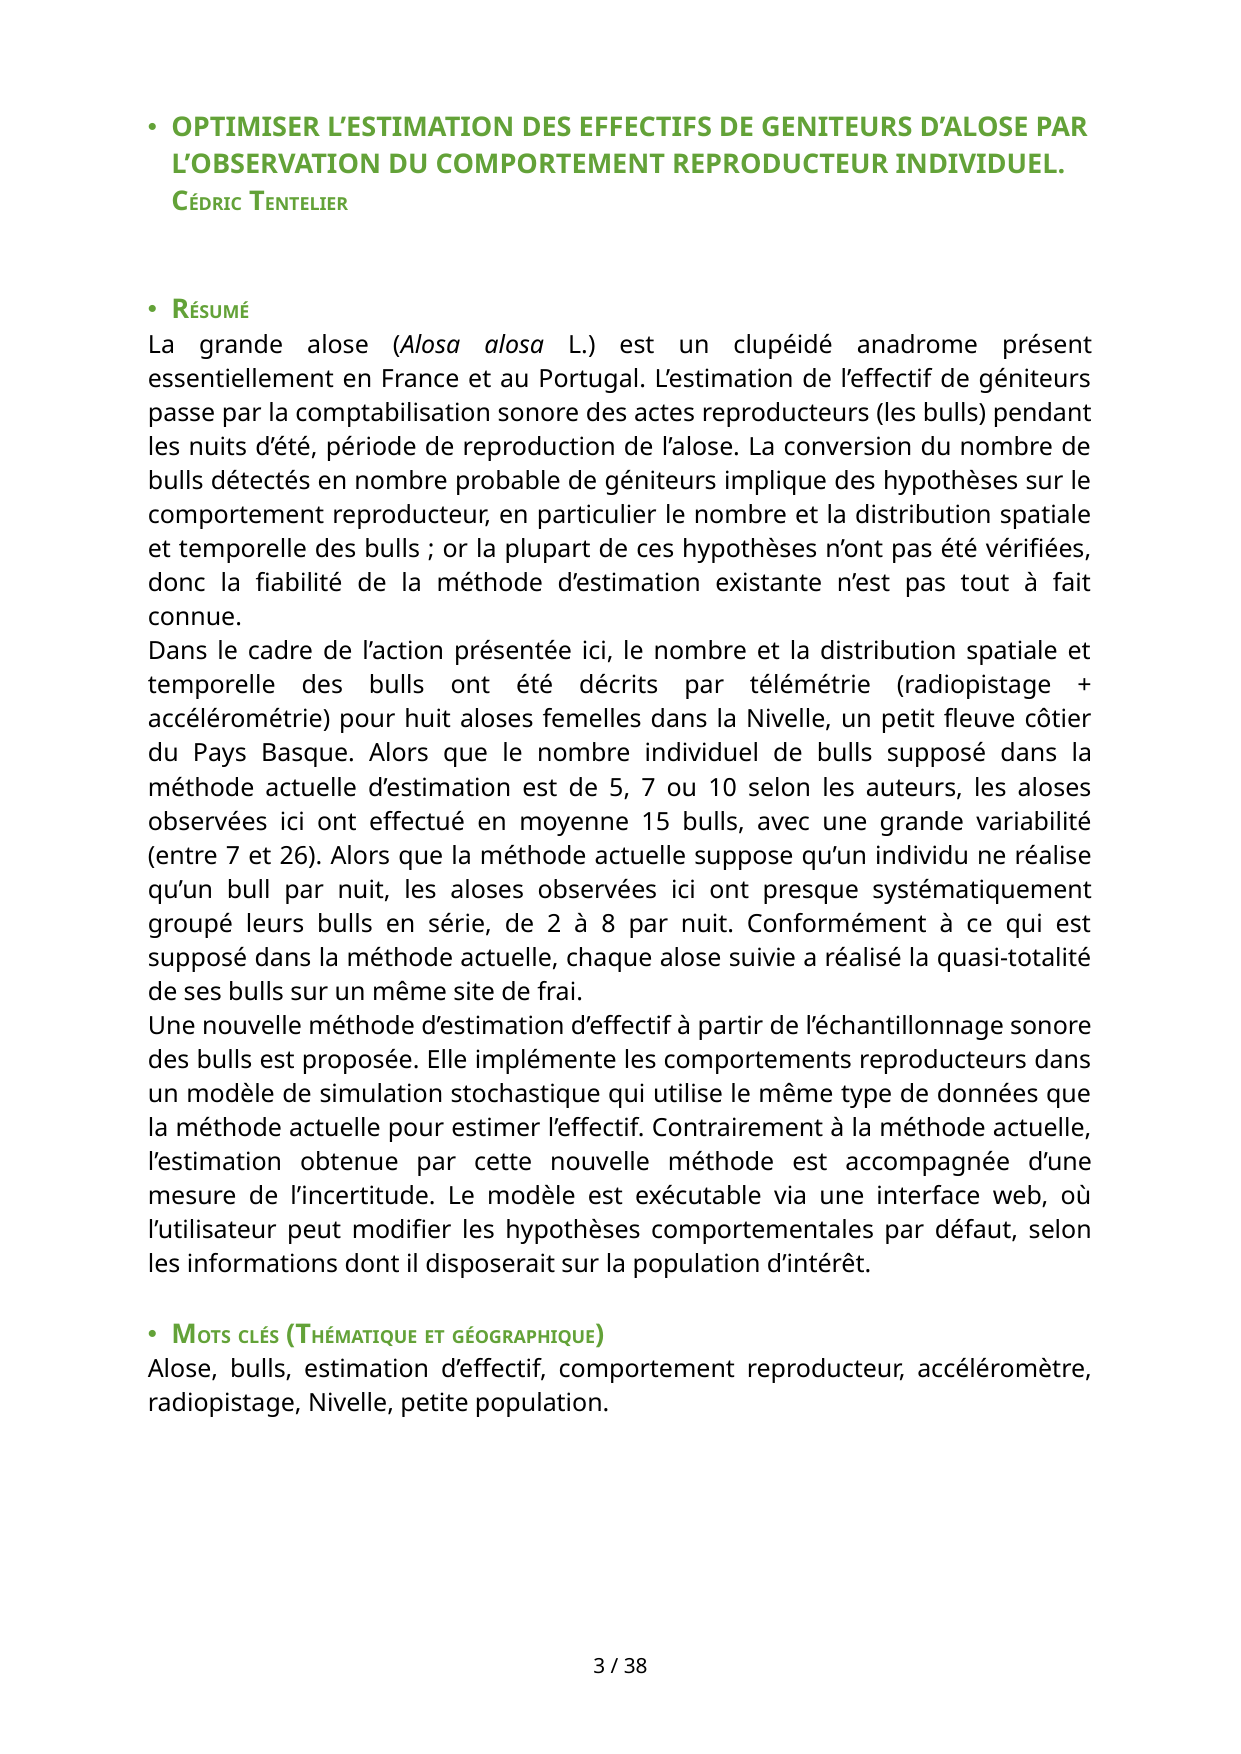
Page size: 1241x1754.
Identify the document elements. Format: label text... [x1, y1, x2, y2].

text La grande alose (Alosa alosa L.) est un clupéidé anadrome présent essentiellement en France et au Portugal. L’estimation de l’effectif de géniteurs passe par la comptabilisation sonore des actes reproducteurs (les bulls) pendant les nuits d’été, période de reproduction de l’alose. La conversion du nombre de bulls détectés en nombre probable de géniteurs implique des hypothèses sur le comportement reproducteur, en particulier le nombre et la distribution spatiale et temporelle des bulls ; or la plupart de ces hypothèses n’ont pas été vérifiées, donc la fiabilité de la méthode d’estimation existante n’est pas tout à fait connue. [148, 326, 1093, 633]
text Dans le cadre de l’action présentée ici, le nombre et la distribution spatiale et temporelle des bulls ont été décrits par télémétrie (radiopistage + accélérométrie) pour huit aloses femelles dans la Nivelle, un petit fleuve côtier du Pays Basque. Alors que le nombre individuel de bulls supposé dans la méthode actuelle d’estimation est de 5, 7 ou 10 selon les auteurs, les aloses observées ici ont effectué en moyenne 15 bulls, avec une grande variabilité (entre 7 et 26). Alors que la méthode actuelle suppose qu’un individu ne réalise qu’un bull par nuit, les aloses observées ici ont presque systématiquement groupé leurs bulls en série, de 2 à 8 par nuit. Conformément à ce qui est supposé dans la méthode actuelle, chaque alose suivie a réalisé la quasi-totalité de ses bulls sur un même site de frai. [148, 633, 1093, 1008]
list Mots clés (Thématique et géographique) [148, 1314, 1093, 1351]
text Alose, bulls, estimation d’effectif, comportement reproducteur, accéléromètre, radiopistage, Nivelle, petite population. [148, 1351, 1093, 1419]
list OPTIMISER L’ESTIMATION DES EFFECTIFS DE GENITEURS D’ALOSE PAR L’OBSERVATION DU COMPORTEMENT REPRODUCTEUR INDIVIDUEL. Cédric Tentelier [148, 108, 1093, 218]
list Résumé [148, 289, 1093, 326]
text Une nouvelle méthode d’estimation d’effectif à partir de l’échantillonnage sonore des bulls est proposée. Elle implémente les comportements reproducteurs dans un modèle de simulation stochastique qui utilise le même type de données que la méthode actuelle pour estimer l’effectif. Contrairement à la méthode actuelle, l’estimation obtenue par cette nouvelle méthode est accompagnée d’une mesure de l’incertitude. Le modèle est exécutable via une interface web, où l’utilisateur peut modifier les hypothèses comportementales par défaut, selon les informations dont il disposerait sur la population d’intérêt. [148, 1008, 1093, 1280]
